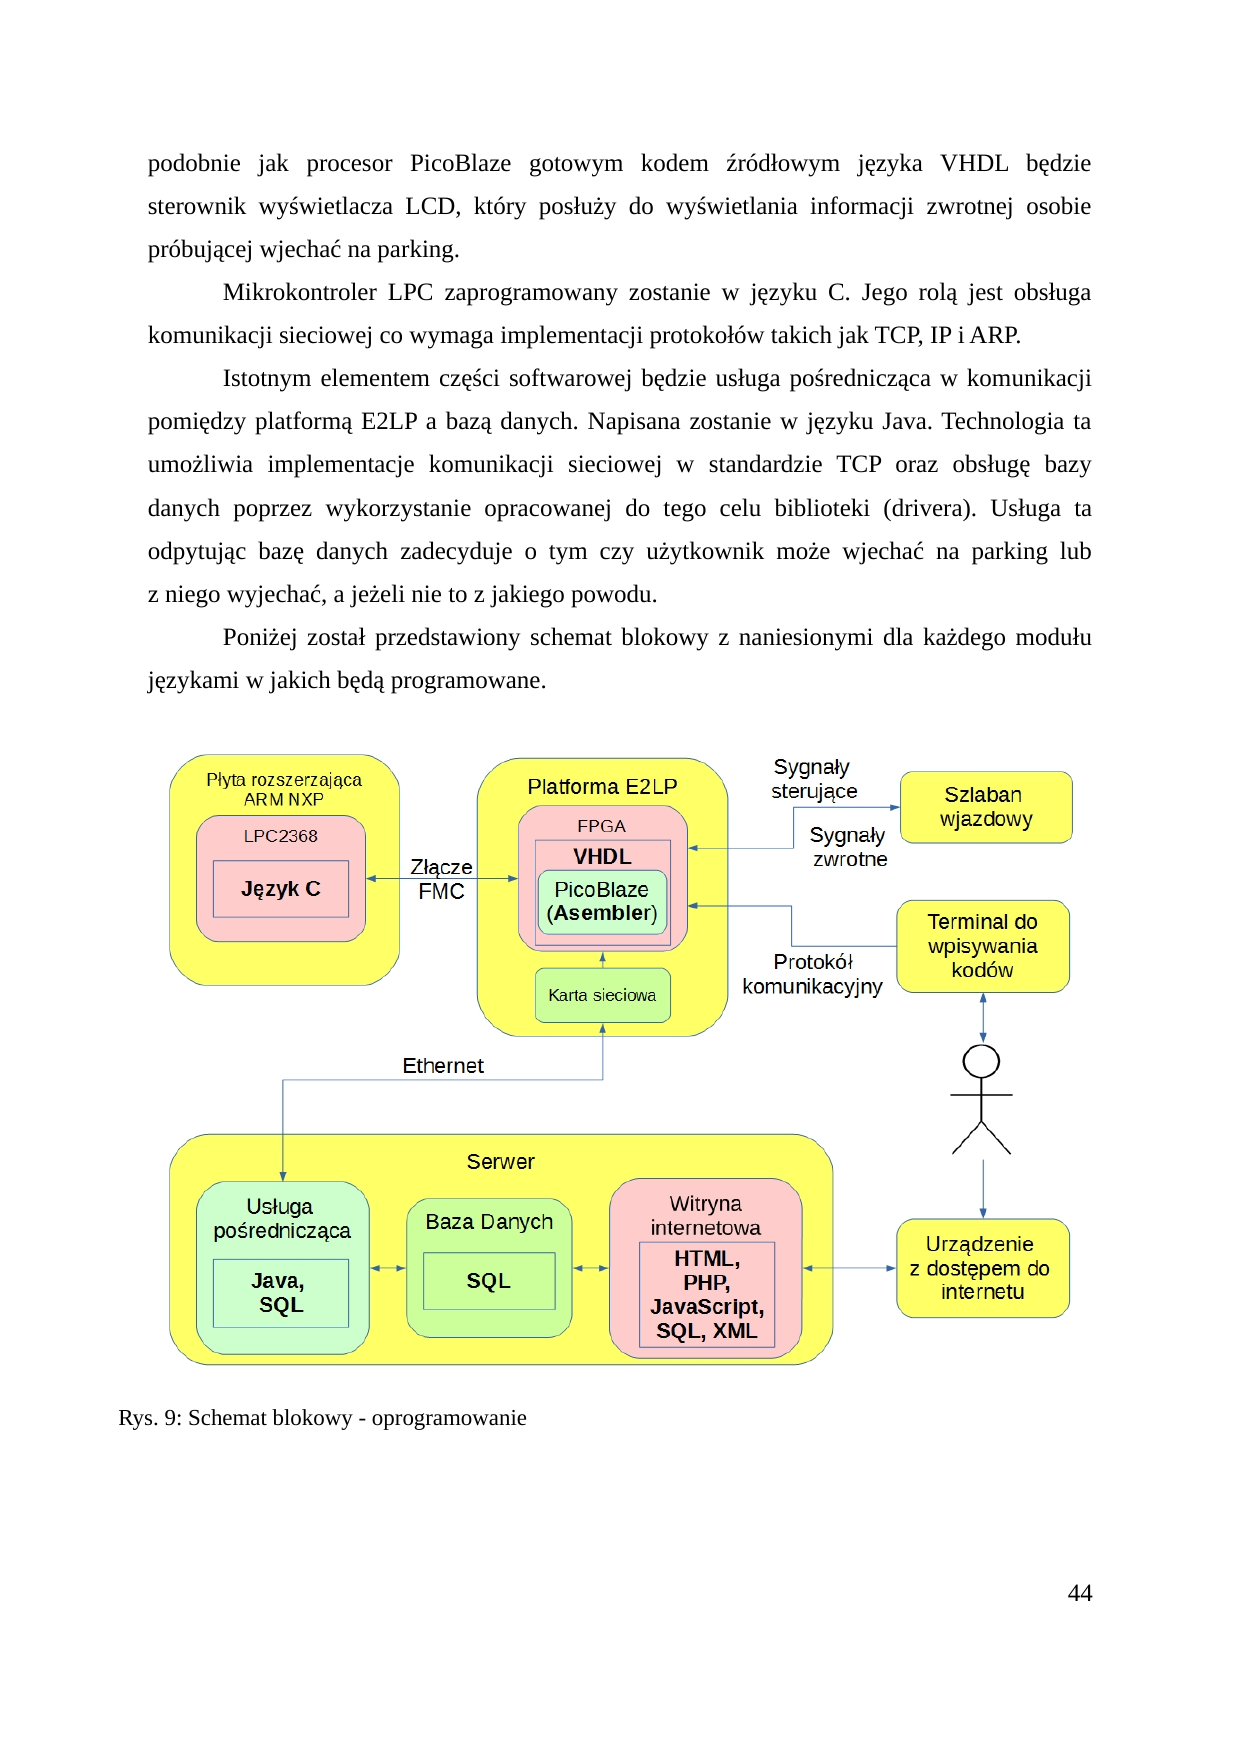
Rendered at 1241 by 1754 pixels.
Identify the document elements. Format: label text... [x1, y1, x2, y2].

text Mikrokontroler LPC zaprogramowany zostanie w języku C. Jego rolą jest obsługa komunikacji sieciowej co wymaga implementacji protokołów takich jak TCP, IP i ARP. [148, 277, 1093, 349]
text Rys. 9: Schemat blokowy - oprogramowanie [118, 1404, 1122, 1430]
picture [118, 720, 1123, 1404]
text podobnie jak procesor PicoBlaze gotowym kodem źródłowym języka VHDL będzie sterownik wyświetlacza LCD, który posłuży do wyświetlania informacji zwrotnej osobie próbującej wjechać na parking. [148, 148, 1093, 263]
text Istotnym elementem części softwarowej będzie usługa pośrednicząca w komunikacji pomiędzy platformą E2LP a bazą danych. Napisana zostanie w języku Java. Technologia ta umożliwia implementacje komunikacji sieciowej w standardzie TCP oraz obsługę bazy danych poprzez wykorzystanie opracowanej do tego celu biblioteki (drivera). Usługa ta odpytując bazę danych zadecyduje o tym czy użytkownik może wjechać na parking lub z niego wyjechać, a jeżeli nie to z jakiego powodu. [148, 363, 1093, 608]
text Poniżej został przedstawiony schemat blokowy z naniesionymi dla każdego modułu językami w jakich będą programowane. [148, 622, 1093, 694]
